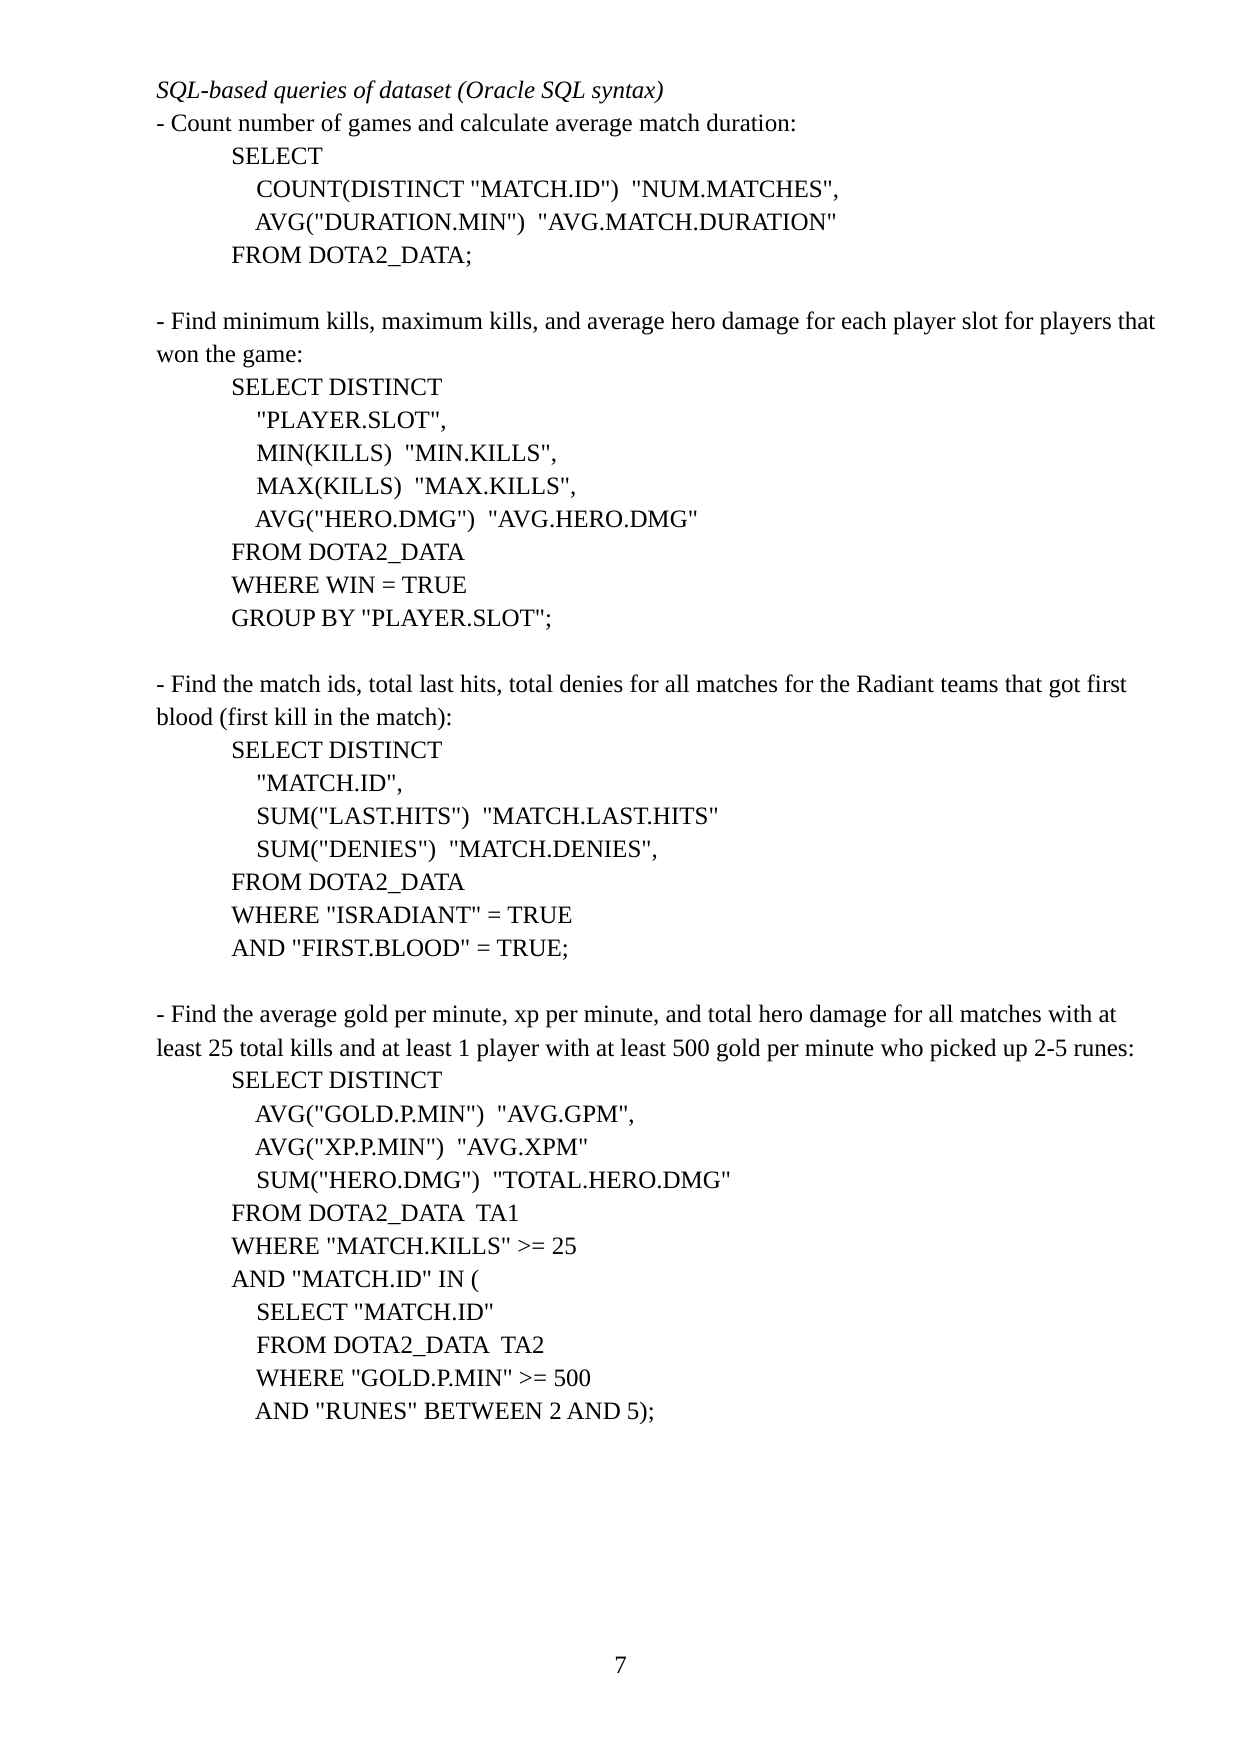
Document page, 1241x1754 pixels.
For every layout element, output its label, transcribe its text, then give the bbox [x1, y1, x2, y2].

text AND "MATCH.ID" IN ( [231, 1264, 1159, 1292]
text - Count number of games and calculate average match duration: [156, 108, 1159, 137]
text SELECT DISTINCT [231, 1066, 1159, 1094]
text GROUP BY "PLAYER.SLOT"; [231, 603, 1159, 632]
text COUNT(DISTINCT "MATCH.ID") "NUM.MATCHES", [231, 174, 1159, 203]
text SELECT DISTINCT [231, 372, 1159, 401]
text SELECT "MATCH.ID" [231, 1297, 1159, 1326]
text FROM DOTA2_DATA [231, 867, 1159, 896]
text WHERE "ISRADIANT" = TRUE [231, 901, 1159, 929]
text - Find minimum kills, maximum kills, and average hero damage for each player slot for players that won the game: [156, 306, 1159, 368]
text - Find the match ids, total last hits, total denies for all matches for the Radiant teams that got first blood (first kill in the match): [156, 669, 1159, 731]
text AND "FIRST.BLOOD" = TRUE; [231, 933, 1159, 962]
text SELECT DISTINCT [231, 735, 1159, 764]
text SQL-based queries of dataset (Oracle SQL syntax) [156, 75, 1159, 104]
text MAX(KILLS) "MAX.KILLS", [231, 471, 1159, 500]
text AVG("XP.P.MIN") "AVG.XPM" [231, 1132, 1159, 1160]
text WHERE WIN = TRUE [231, 570, 1159, 599]
text AND "RUNES" BETWEEN 2 AND 5); [231, 1396, 1159, 1424]
text "PLAYER.SLOT", [231, 405, 1159, 434]
text FROM DOTA2_DATA; [231, 240, 1159, 269]
text SUM("HERO.DMG") "TOTAL.HERO.DMG" [231, 1165, 1159, 1193]
text - Find the average gold per minute, xp per minute, and total hero damage for all matches with at least 25 total kills and at least 1 player with at least 500 gold per minute who picked up 2-5 runes: [156, 999, 1159, 1061]
text FROM DOTA2_DATA TA1 [231, 1198, 1159, 1226]
text WHERE "MATCH.KILLS" >= 25 [231, 1231, 1159, 1259]
text AVG("DURATION.MIN") "AVG.MATCH.DURATION" [231, 207, 1159, 236]
text MIN(KILLS) "MIN.KILLS", [231, 438, 1159, 467]
text AVG("HERO.DMG") "AVG.HERO.DMG" [231, 504, 1159, 533]
text AVG("GOLD.P.MIN") "AVG.GPM", [231, 1099, 1159, 1127]
text SUM("LAST.HITS") "MATCH.LAST.HITS" [231, 801, 1159, 830]
text FROM DOTA2_DATA [231, 537, 1159, 566]
text WHERE "GOLD.P.MIN" >= 500 [231, 1363, 1159, 1392]
text FROM DOTA2_DATA TA2 [231, 1330, 1159, 1358]
text SUM("DENIES") "MATCH.DENIES", [231, 834, 1159, 863]
text SELECT [231, 141, 1159, 170]
text "MATCH.ID", [231, 768, 1159, 797]
